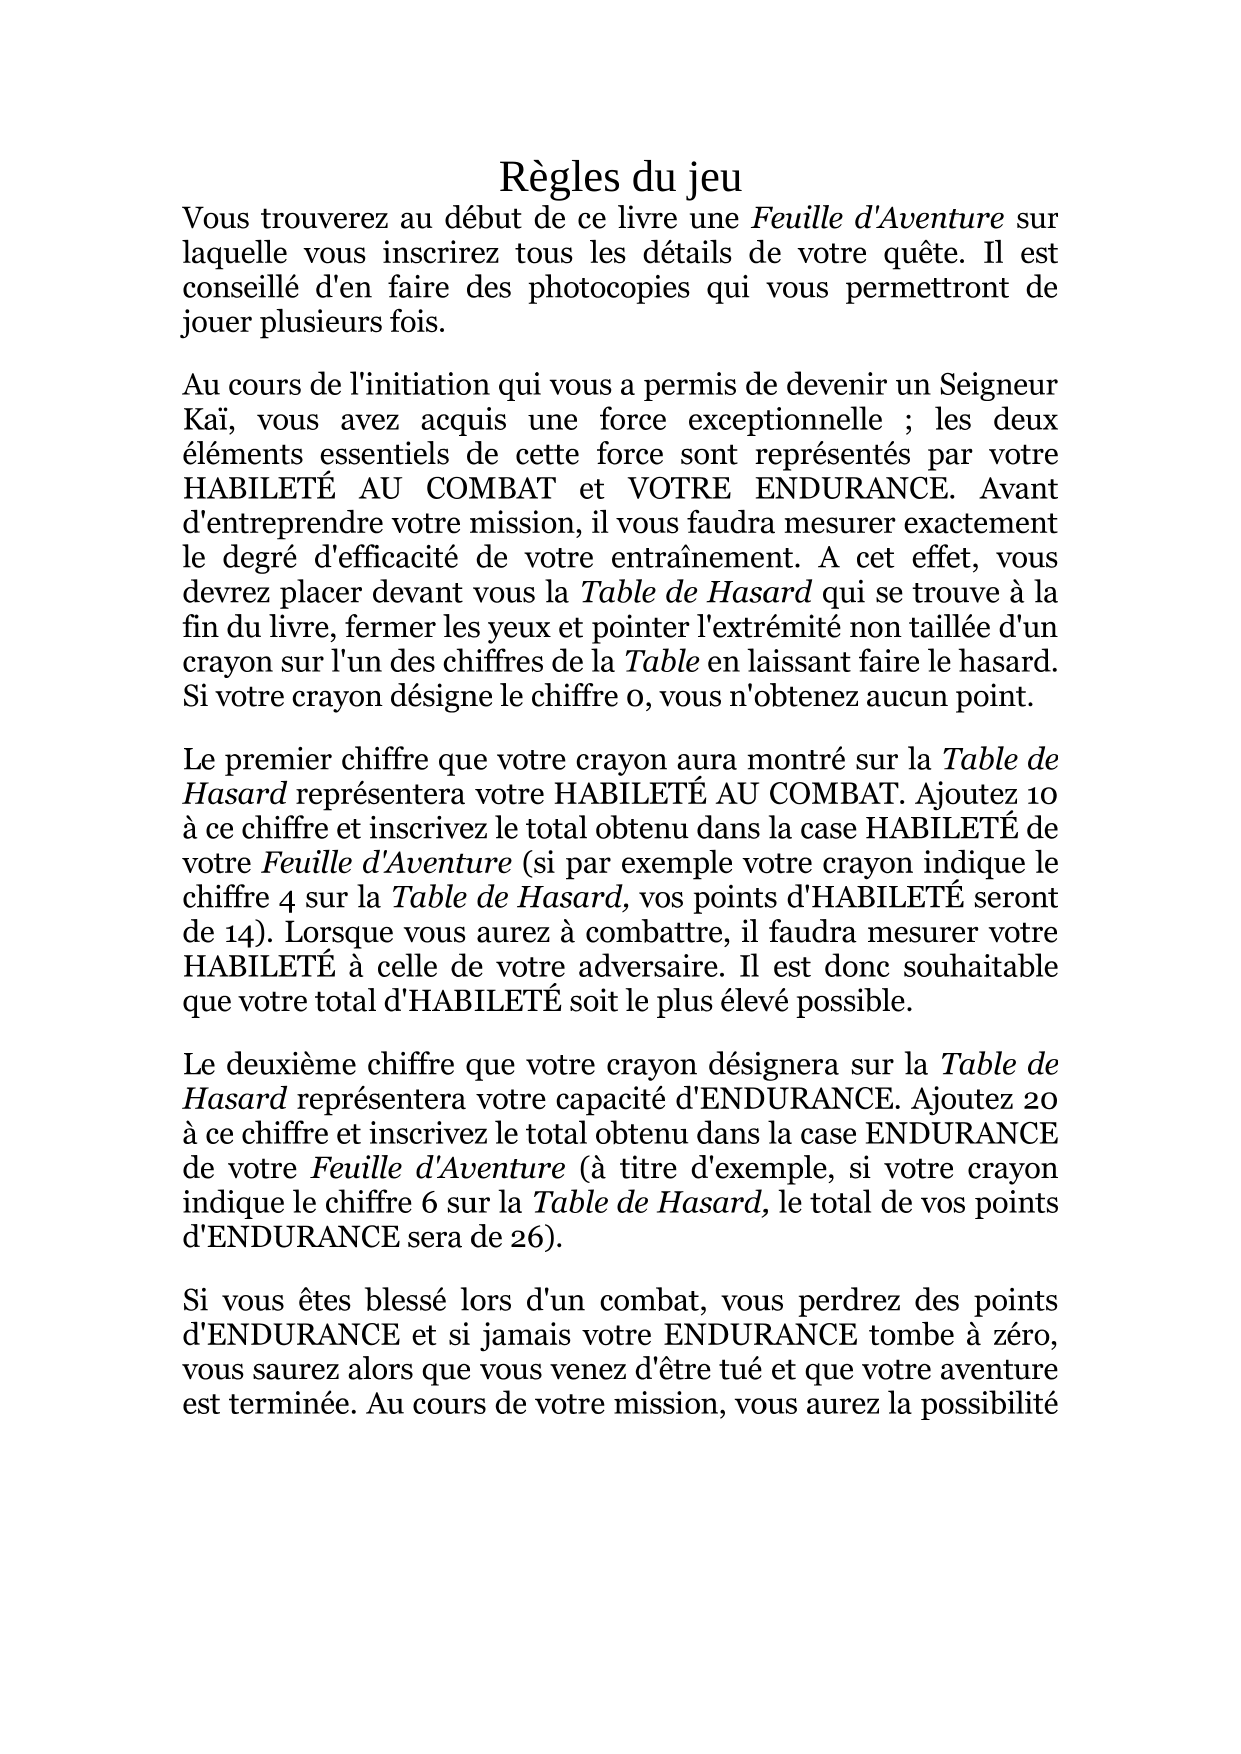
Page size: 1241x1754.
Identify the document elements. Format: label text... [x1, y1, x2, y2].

text Règles du jeu [499, 150, 1090, 201]
